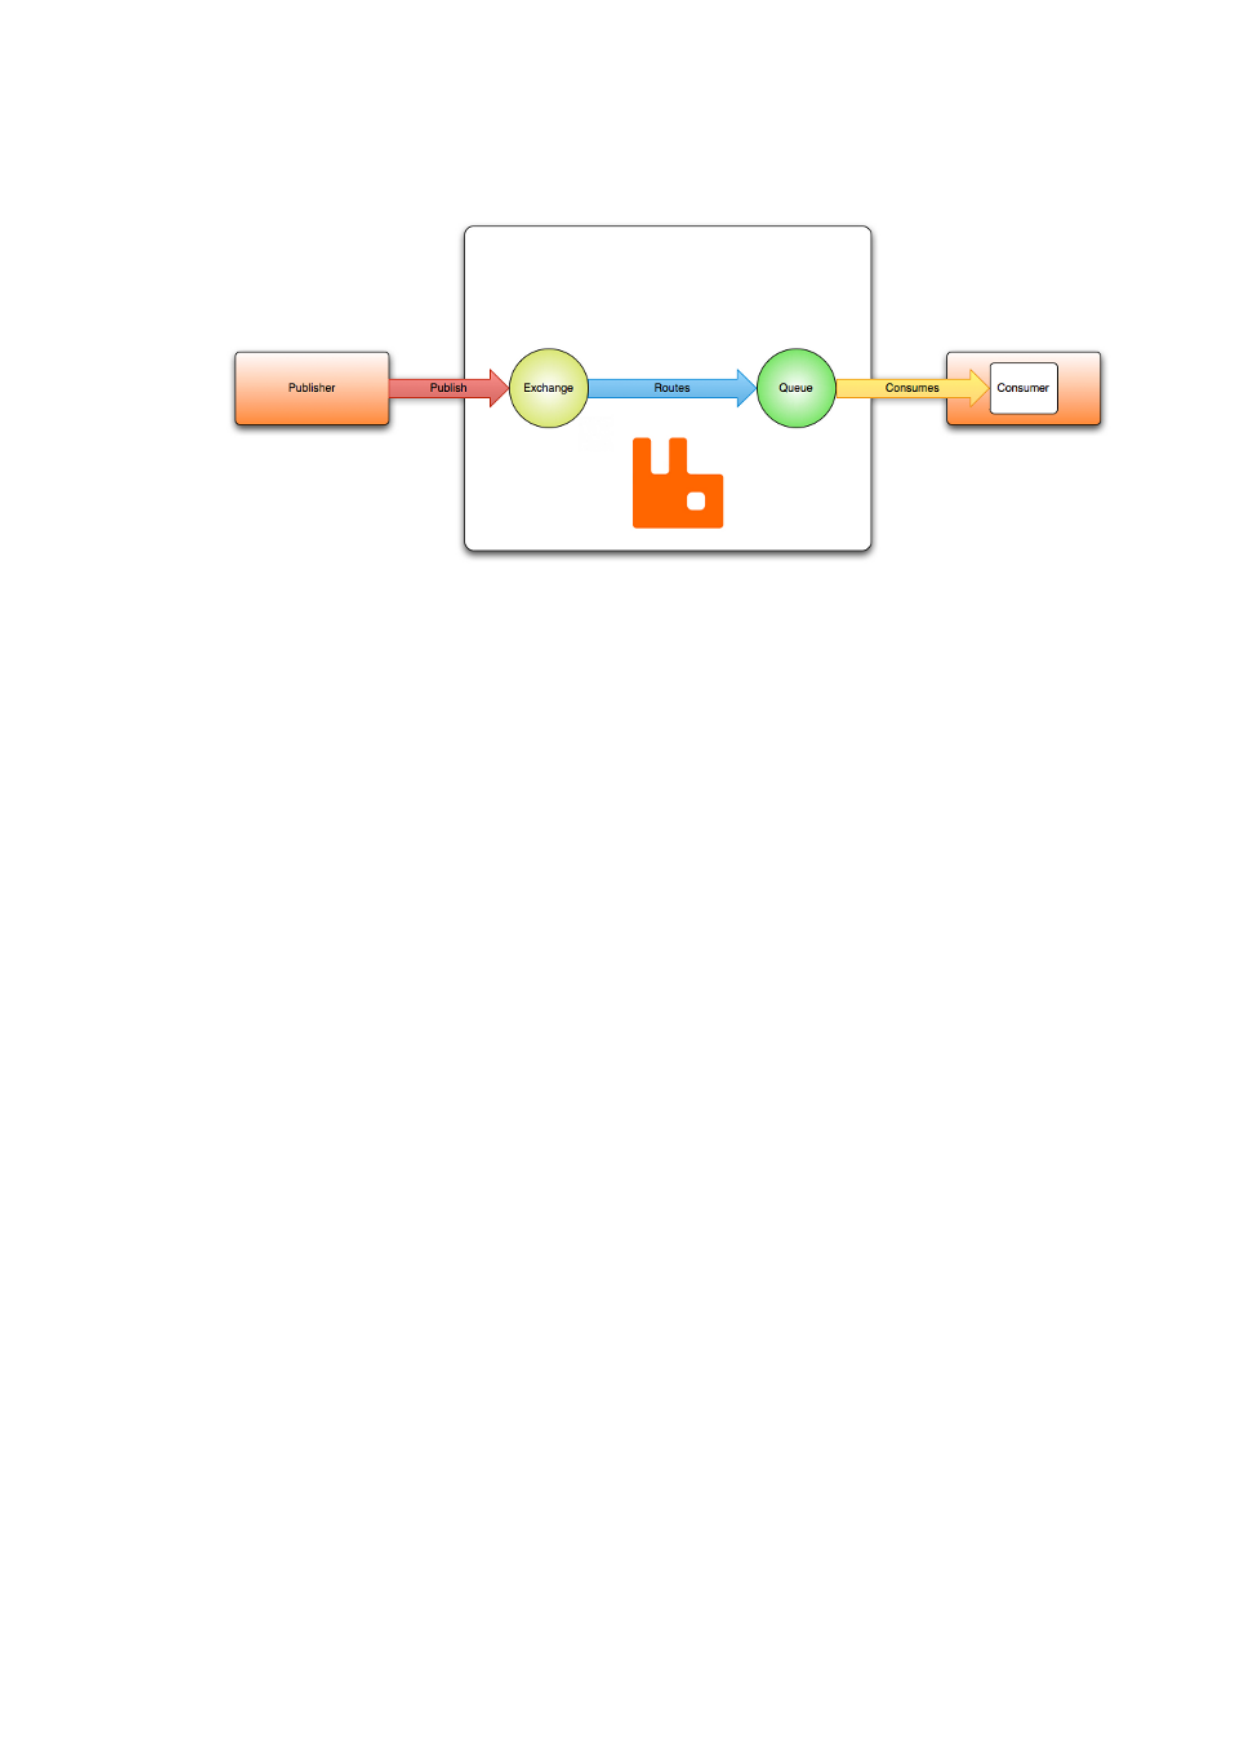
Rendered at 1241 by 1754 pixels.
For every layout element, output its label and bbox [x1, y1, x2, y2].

picture [207, 207, 1123, 578]
